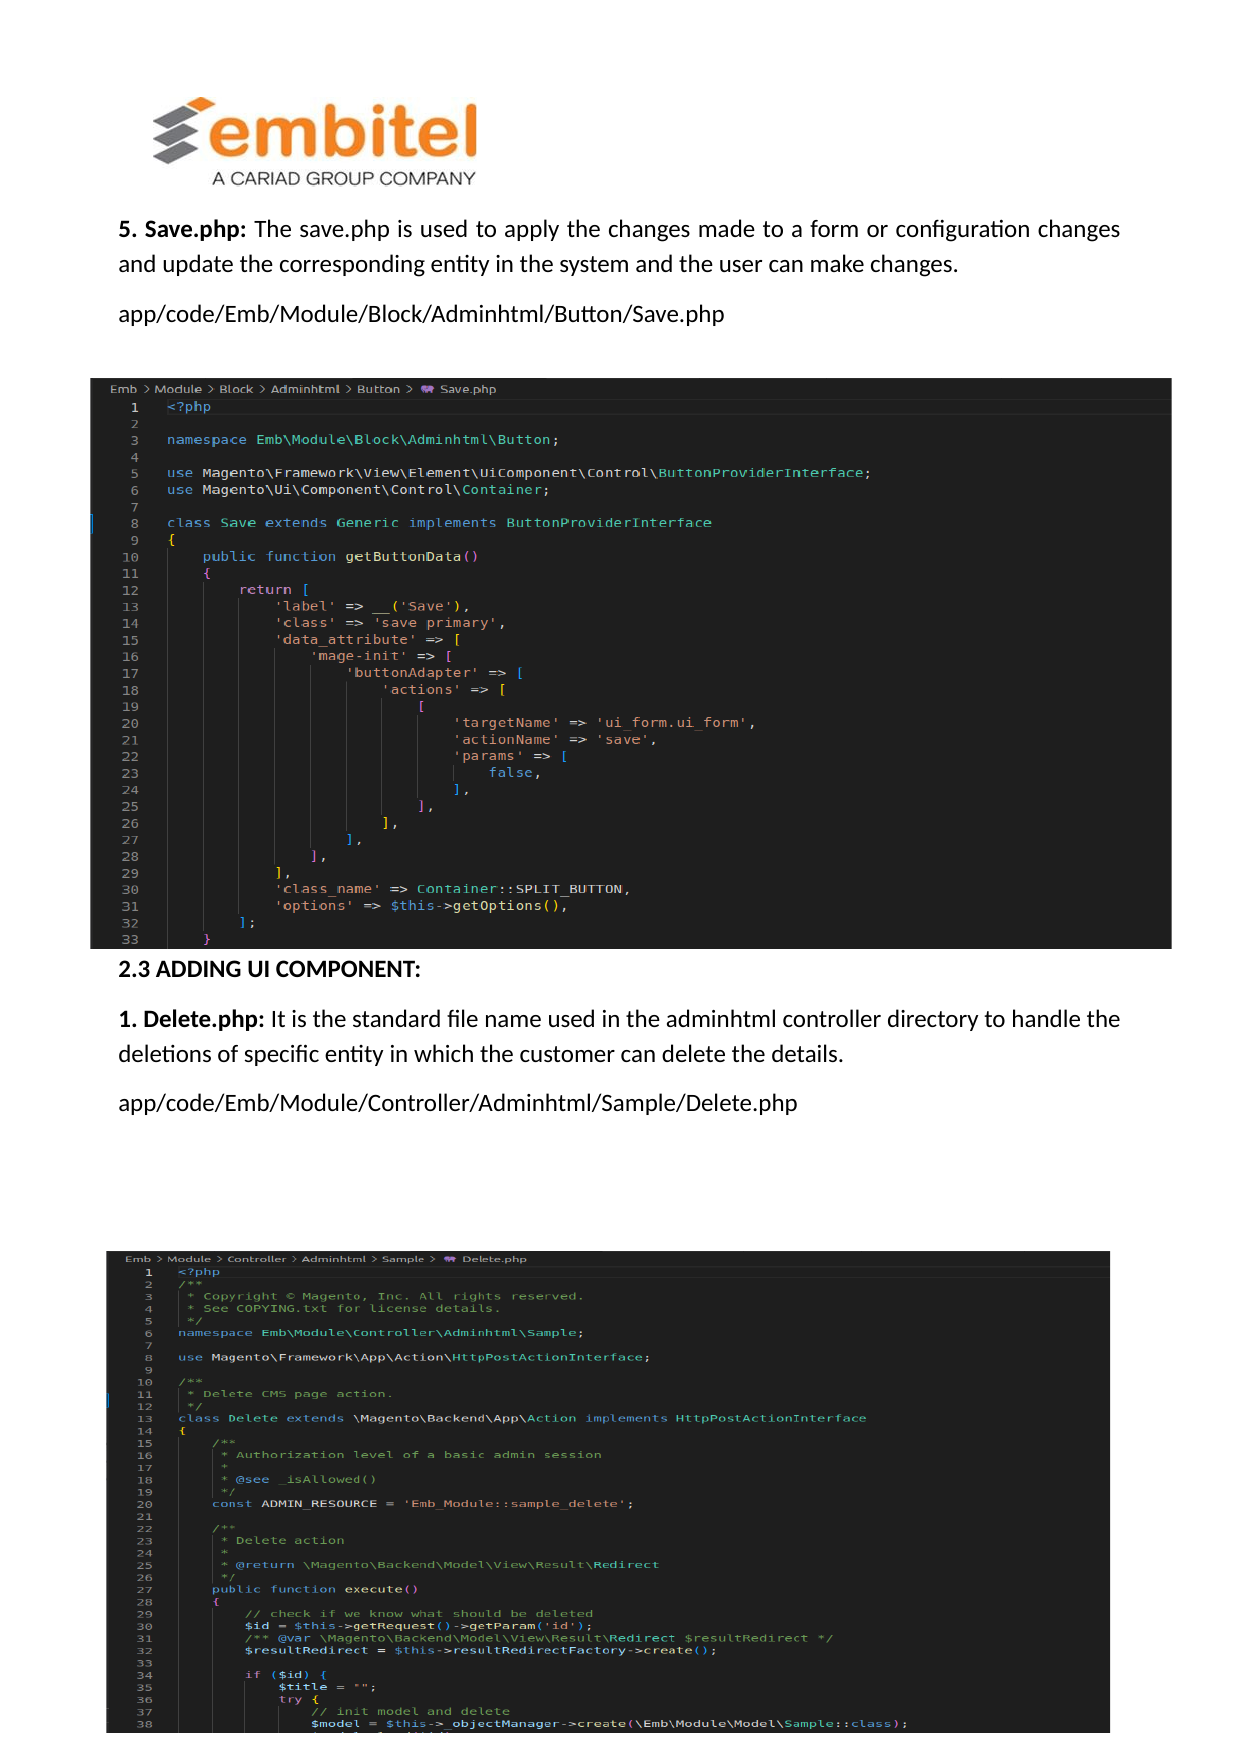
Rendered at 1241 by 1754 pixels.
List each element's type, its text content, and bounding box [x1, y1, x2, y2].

text 5. Save.php: The save.php is used to apply the changes made to a form or configuration changes and update the corresponding entity in the system and the user can make changes. [118, 213, 1122, 279]
text app/code/Emb/Module/Controller/Adminhtml/Sample/Delete.php [118, 1087, 1122, 1118]
picture [90, 378, 1172, 949]
picture [106, 1251, 1111, 1733]
picture [153, 97, 477, 187]
text 1. Delete.php: It is the standard file name used in the adminhtml controller directory to handle the deletions of specific entity in which the customer can delete the details. [118, 1003, 1122, 1068]
text app/code/Emb/Module/Block/Adminhtml/Button/Save.php [118, 298, 1122, 328]
text 2.3 ADDING UI COMPONENT: [118, 949, 1122, 984]
